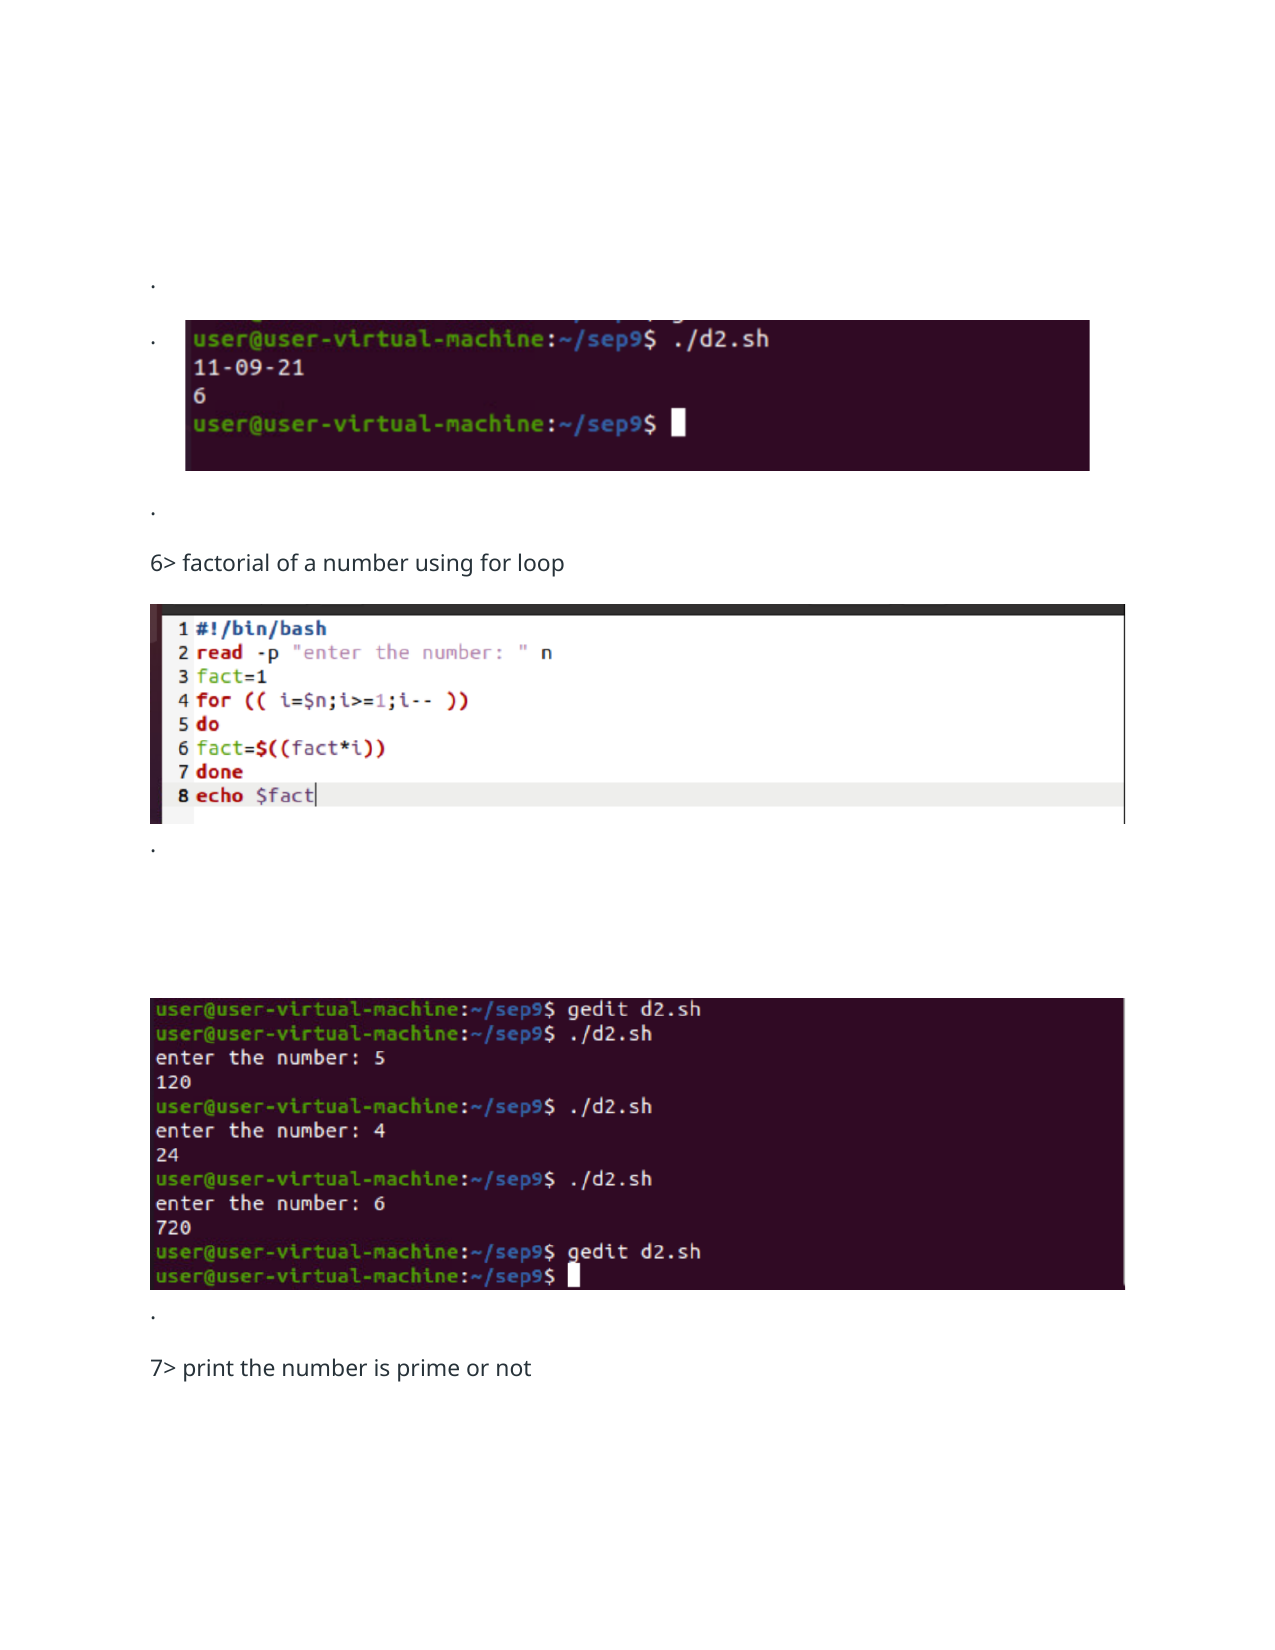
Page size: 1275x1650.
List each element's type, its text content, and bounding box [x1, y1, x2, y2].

text [1090, 320, 1125, 352]
text . [150, 491, 1125, 522]
text . [150, 263, 1125, 295]
text 6> factorial of a number using for loop [150, 547, 1125, 579]
picture [150, 998, 1125, 1290]
picture [185, 320, 1090, 471]
text . [150, 1290, 1125, 1326]
text . [150, 824, 1125, 859]
picture [150, 604, 1125, 824]
text . [150, 320, 185, 352]
text 7> print the number is prime or not [150, 1351, 1125, 1383]
